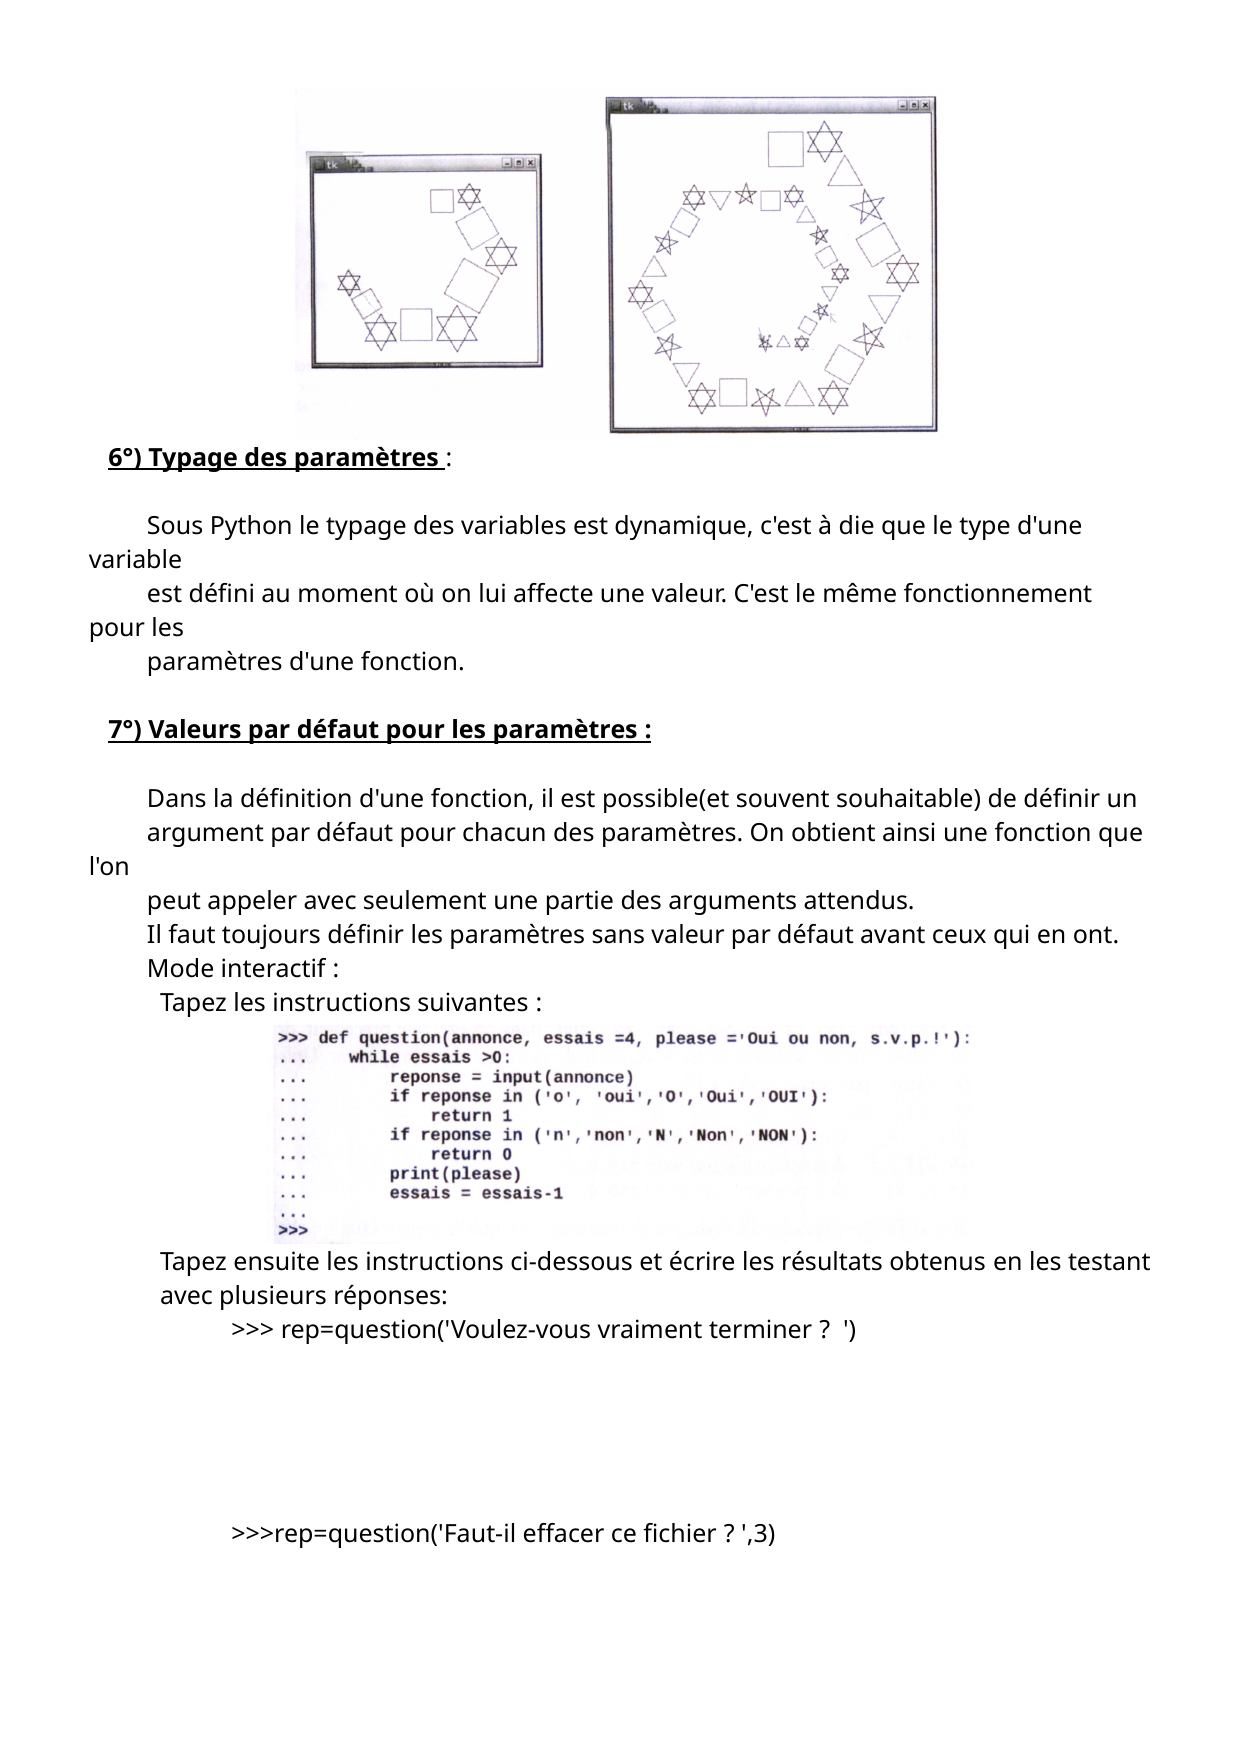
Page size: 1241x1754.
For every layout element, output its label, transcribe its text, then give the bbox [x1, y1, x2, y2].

text peut appeler avec seulement une partie des arguments attendus. [88, 882, 1152, 916]
text est défini au moment où on lui affecte une valeur. C'est le même fonctionnement pour les [88, 576, 1152, 644]
text argument par défaut pour chacun des paramètres. On obtient ainsi une fonction que l'on [88, 814, 1152, 882]
text Il faut toujours définir les paramètres sans valeur par défaut avant ceux qui en ont. [88, 916, 1152, 951]
text paramètres d'une fonction. [88, 644, 1152, 678]
text >>>rep=question('Faut-il effacer ce fichier ? ',3) [88, 1516, 1152, 1550]
text 7°) Valeurs par défaut pour les paramètres : [88, 712, 1152, 746]
text 6°) Typage des paramètres : [88, 88, 1152, 474]
picture [266, 1018, 974, 1244]
text Tapez ensuite les instructions ci-dessous et écrire les résultats obtenus en les testant [88, 1019, 1152, 1278]
picture [295, 88, 945, 440]
text Dans la définition d'une fonction, il est possible(et souvent souhaitable) de définir un [88, 780, 1152, 814]
text Tapez les instructions suivantes : [88, 984, 1152, 1019]
text avec plusieurs réponses: [88, 1278, 1152, 1312]
text Mode interactif : [88, 951, 1152, 984]
text >>> rep=question('Voulez-vous vraiment terminer ? ') [88, 1312, 1152, 1346]
text Sous Python le typage des variables est dynamique, c'est à die que le type d'une variable [88, 508, 1152, 576]
